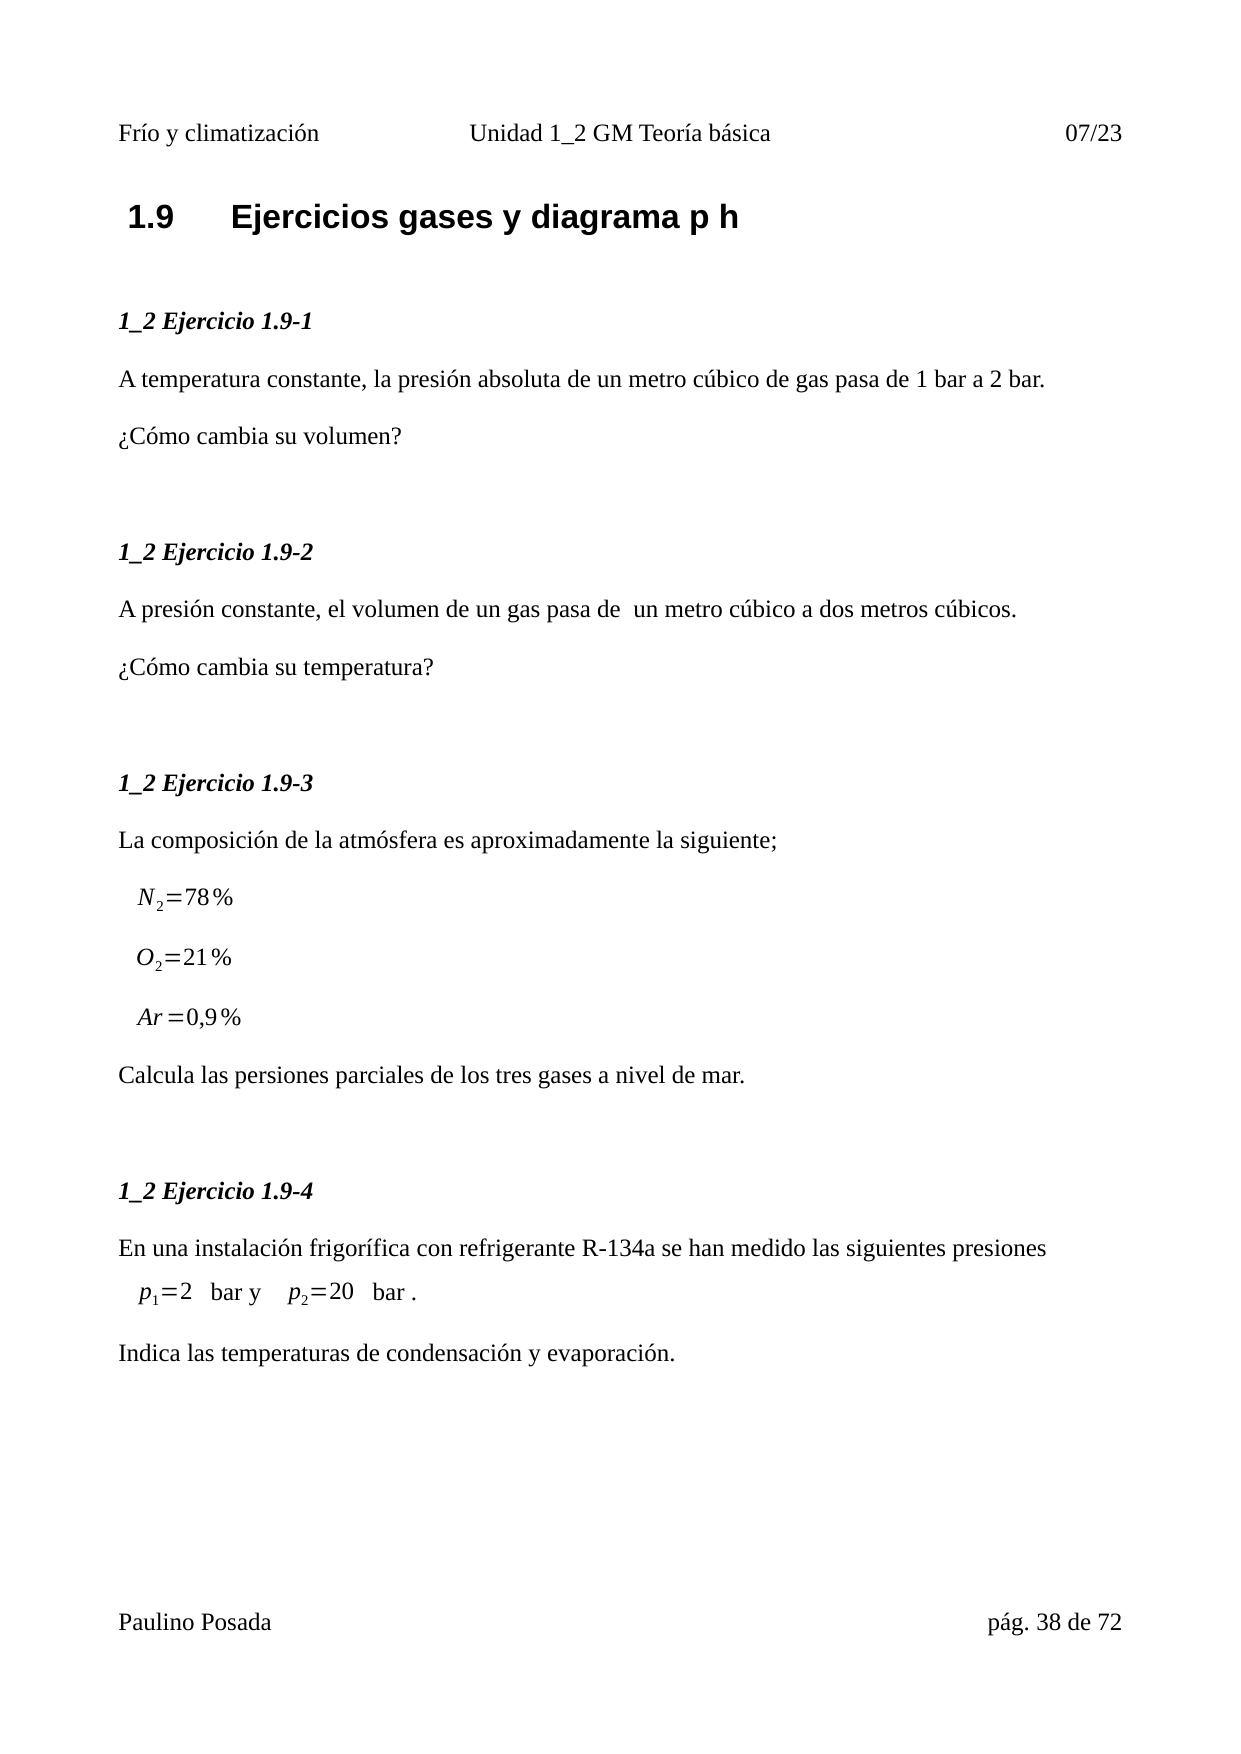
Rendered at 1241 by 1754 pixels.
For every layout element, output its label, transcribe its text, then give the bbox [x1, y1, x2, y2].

text Calcula las persiones parciales de los tres gases a nivel de mar. [118, 1060, 1122, 1089]
text Indica las temperaturas de condensación y evaporación. [118, 1338, 1122, 1367]
text En una instalación frigorífica con refrigerante R-134a se han medido las siguientes presiones bar y bar . [118, 1233, 1122, 1309]
text A temperatura constante, la presión absoluta de un metro cúbico de gas pasa de 1 bar a 2 bar. [118, 364, 1122, 392]
text 1_2 Ejercicio 1.9-2 [118, 537, 1122, 566]
subtitle Ejercicios gases y diagrama p h [118, 197, 1122, 236]
text ¿Cómo cambia su volumen? [118, 421, 1122, 450]
text ¿Cómo cambia su temperatura? [118, 652, 1122, 681]
text 1_2 Ejercicio 1.9-4 [118, 1176, 1122, 1204]
text La composición de la atmósfera es aproximadamente la siguiente; [118, 825, 1122, 854]
text A presión constante, el volumen de un gas pasa de un metro cúbico a dos metros cúbicos. [118, 594, 1122, 623]
text 1_2 Ejercicio 1.9-1 [118, 306, 1122, 335]
text 1_2 Ejercicio 1.9-3 [118, 768, 1122, 796]
